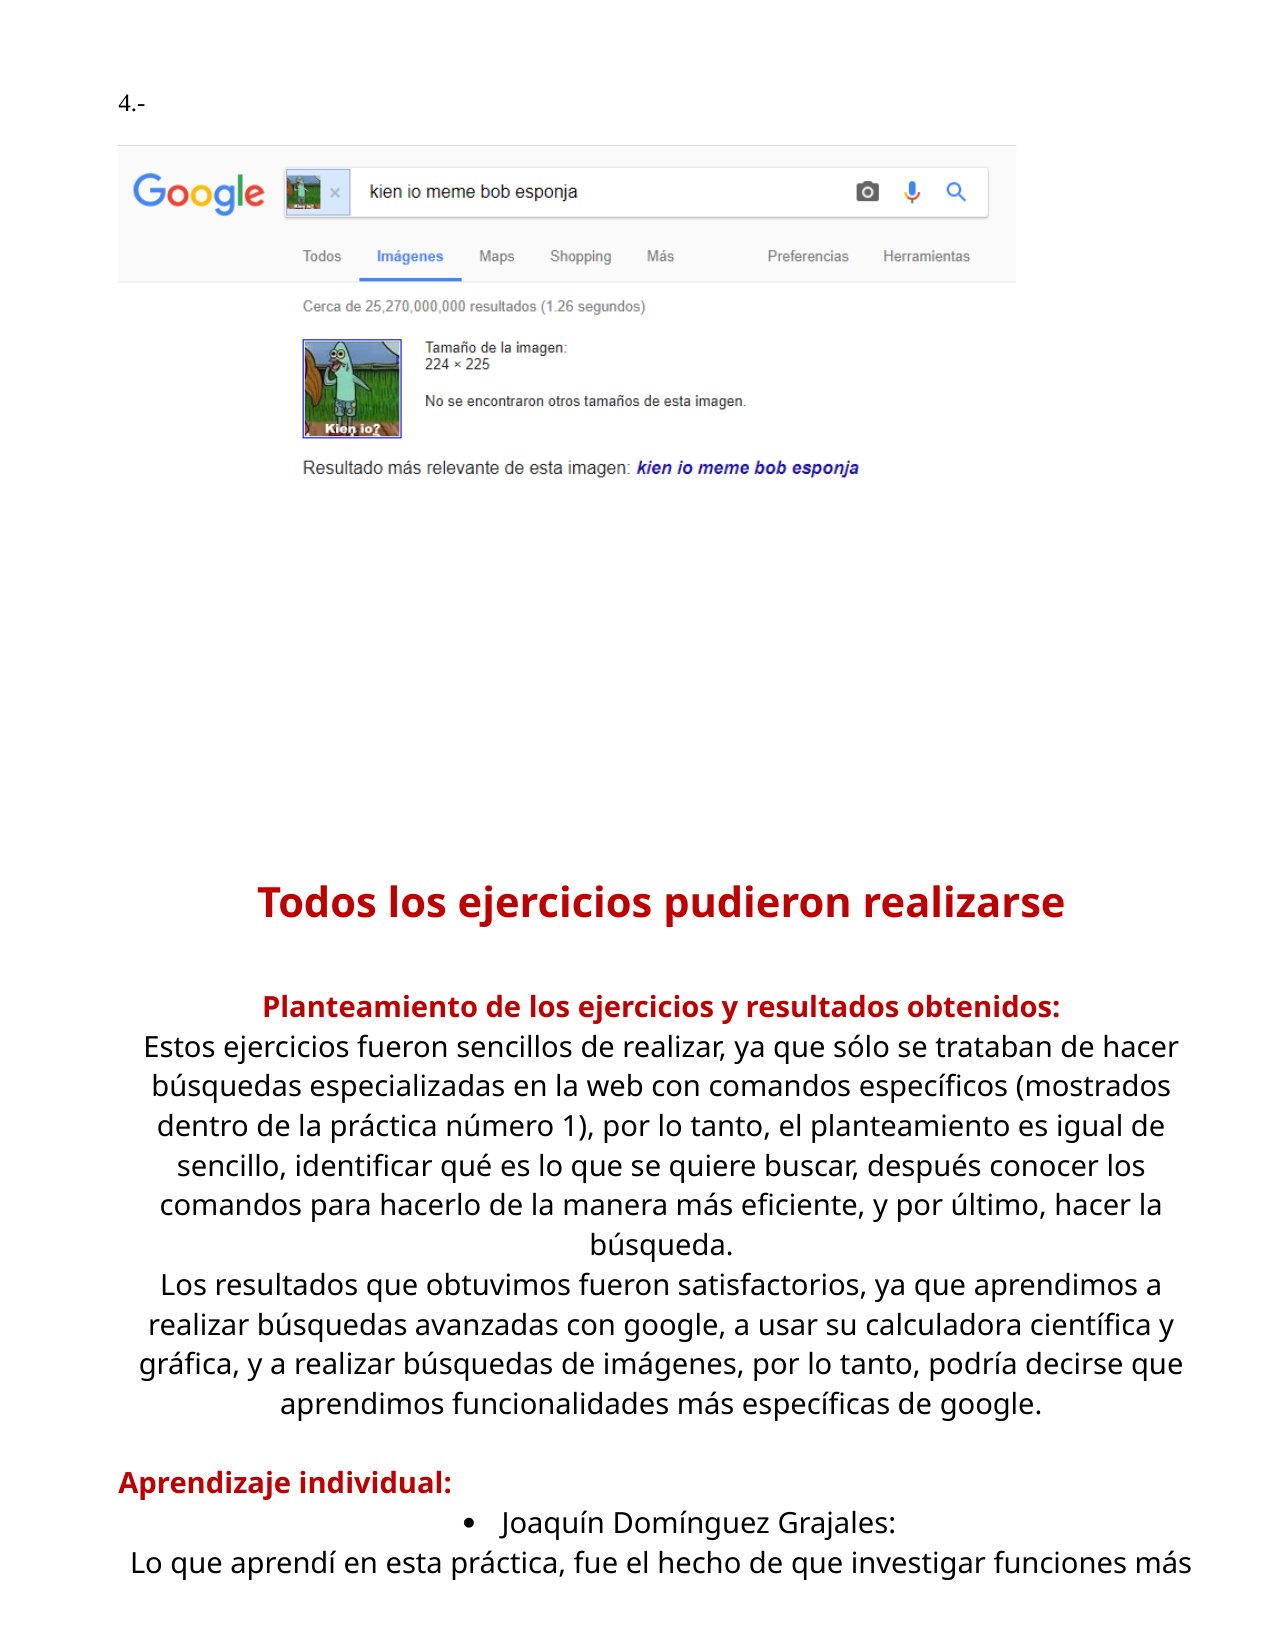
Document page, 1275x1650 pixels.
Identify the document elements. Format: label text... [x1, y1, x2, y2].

text 4.- [118, 88, 1205, 117]
text Todos los ejercicios pudieron realizarse [118, 873, 1205, 929]
text Lo que aprendí en esta práctica, fue el hecho de que investigar funciones más [118, 1542, 1205, 1582]
text Los resultados que obtuvimos fueron satisfactorios, ya que aprendimos a realizar búsquedas avanzadas con google, a usar su calculadora científica y gráfica, y a realizar búsquedas de imágenes, por lo tanto, podría decirse que aprendimos funcionalidades más específicas de google. [118, 1264, 1205, 1423]
list Joaquín Domínguez Grajales: [156, 1502, 1205, 1542]
text Estos ejercicios fueron sencillos de realizar, ya que sólo se trataban de hacer búsquedas especializadas en la web con comandos específicos (mostrados dentro de la práctica número 1), por lo tanto, el planteamiento es igual de sencillo, identificar qué es lo que se quiere buscar, después conocer los comandos para hacerlo de la manera más eficiente, y por último, hacer la búsqueda. [118, 1026, 1205, 1264]
text Aprendizaje individual: [118, 1462, 1205, 1502]
text Planteamiento de los ejercicios y resultados obtenidos: [118, 986, 1205, 1026]
